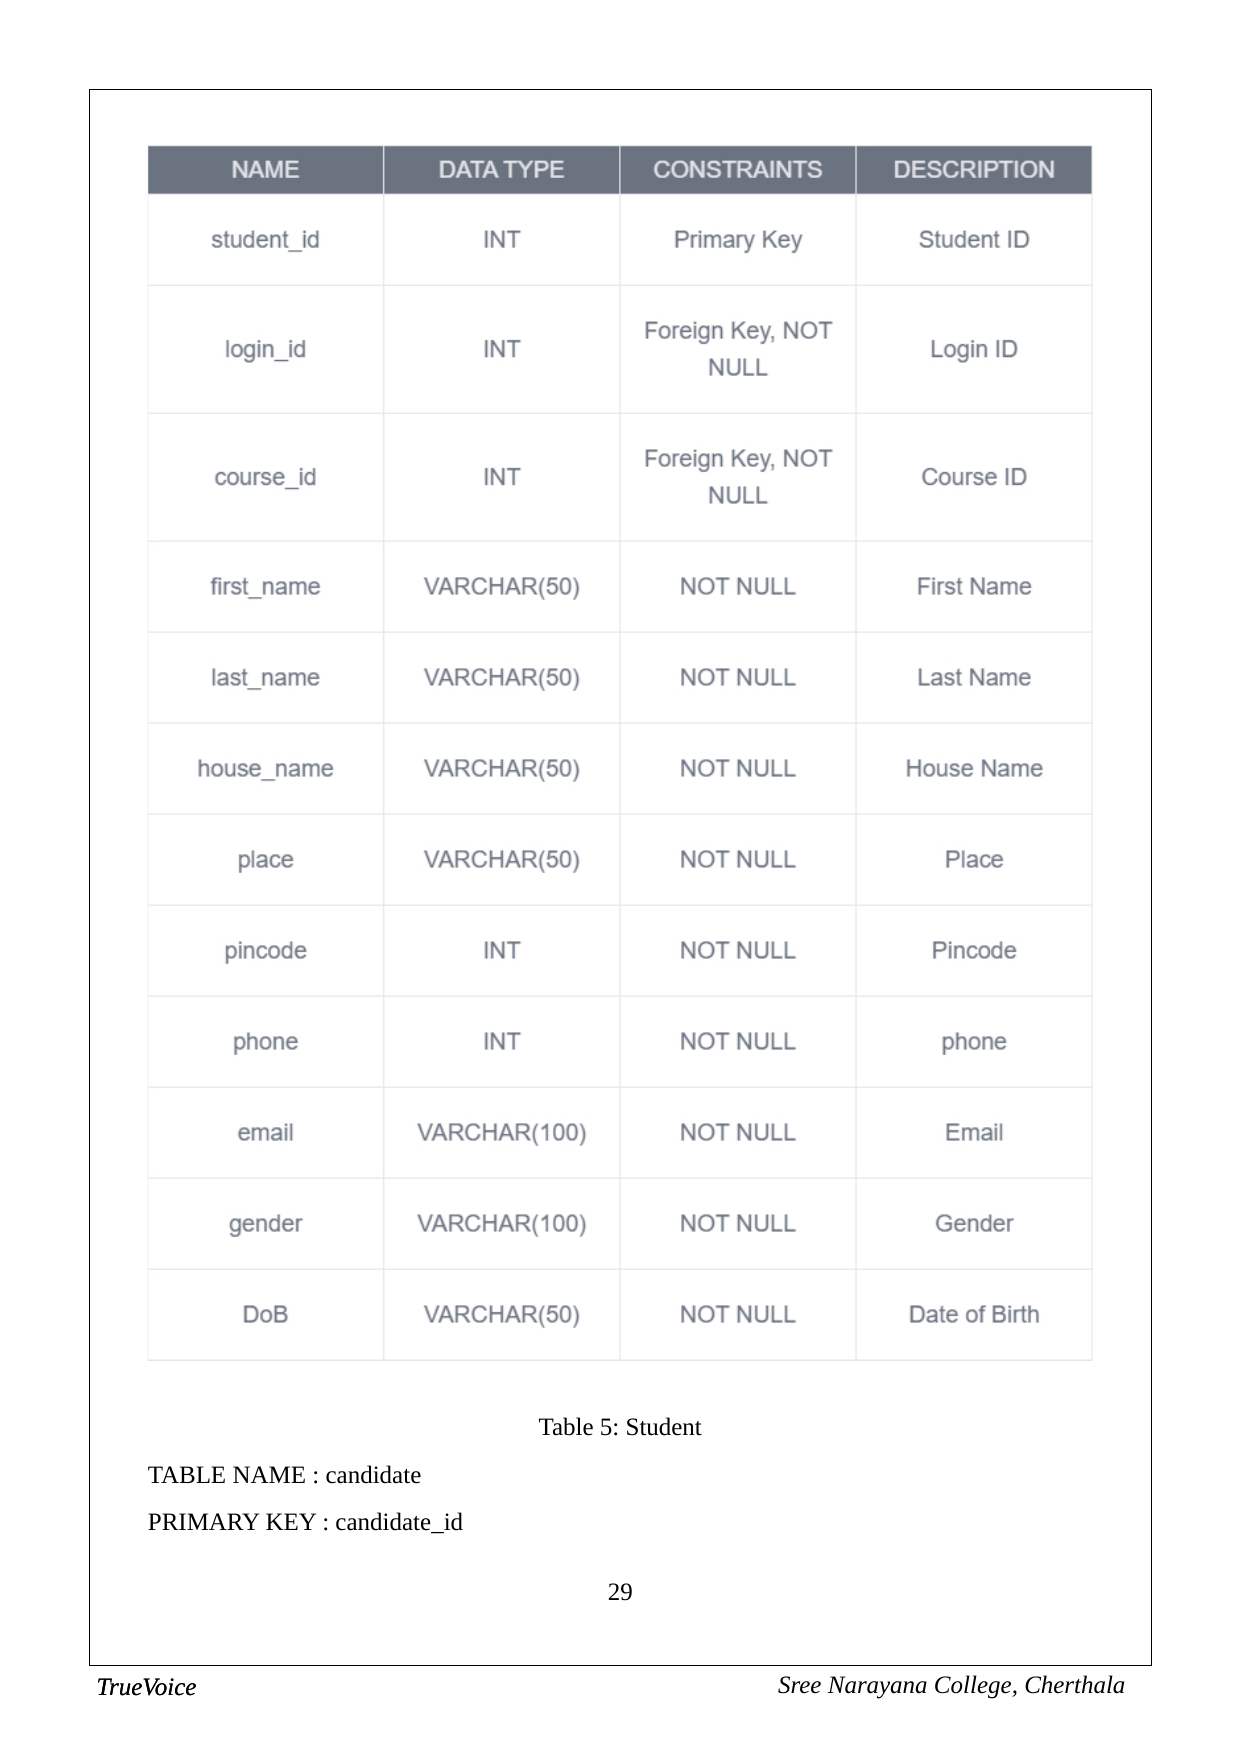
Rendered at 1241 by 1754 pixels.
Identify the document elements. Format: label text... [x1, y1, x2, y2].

text TABLE NAME : candidate [148, 1460, 1092, 1488]
text Table 5: Student [148, 1412, 1092, 1441]
picture [147, 145, 1093, 1361]
text PRIMARY KEY : candidate_id [148, 1507, 1092, 1536]
